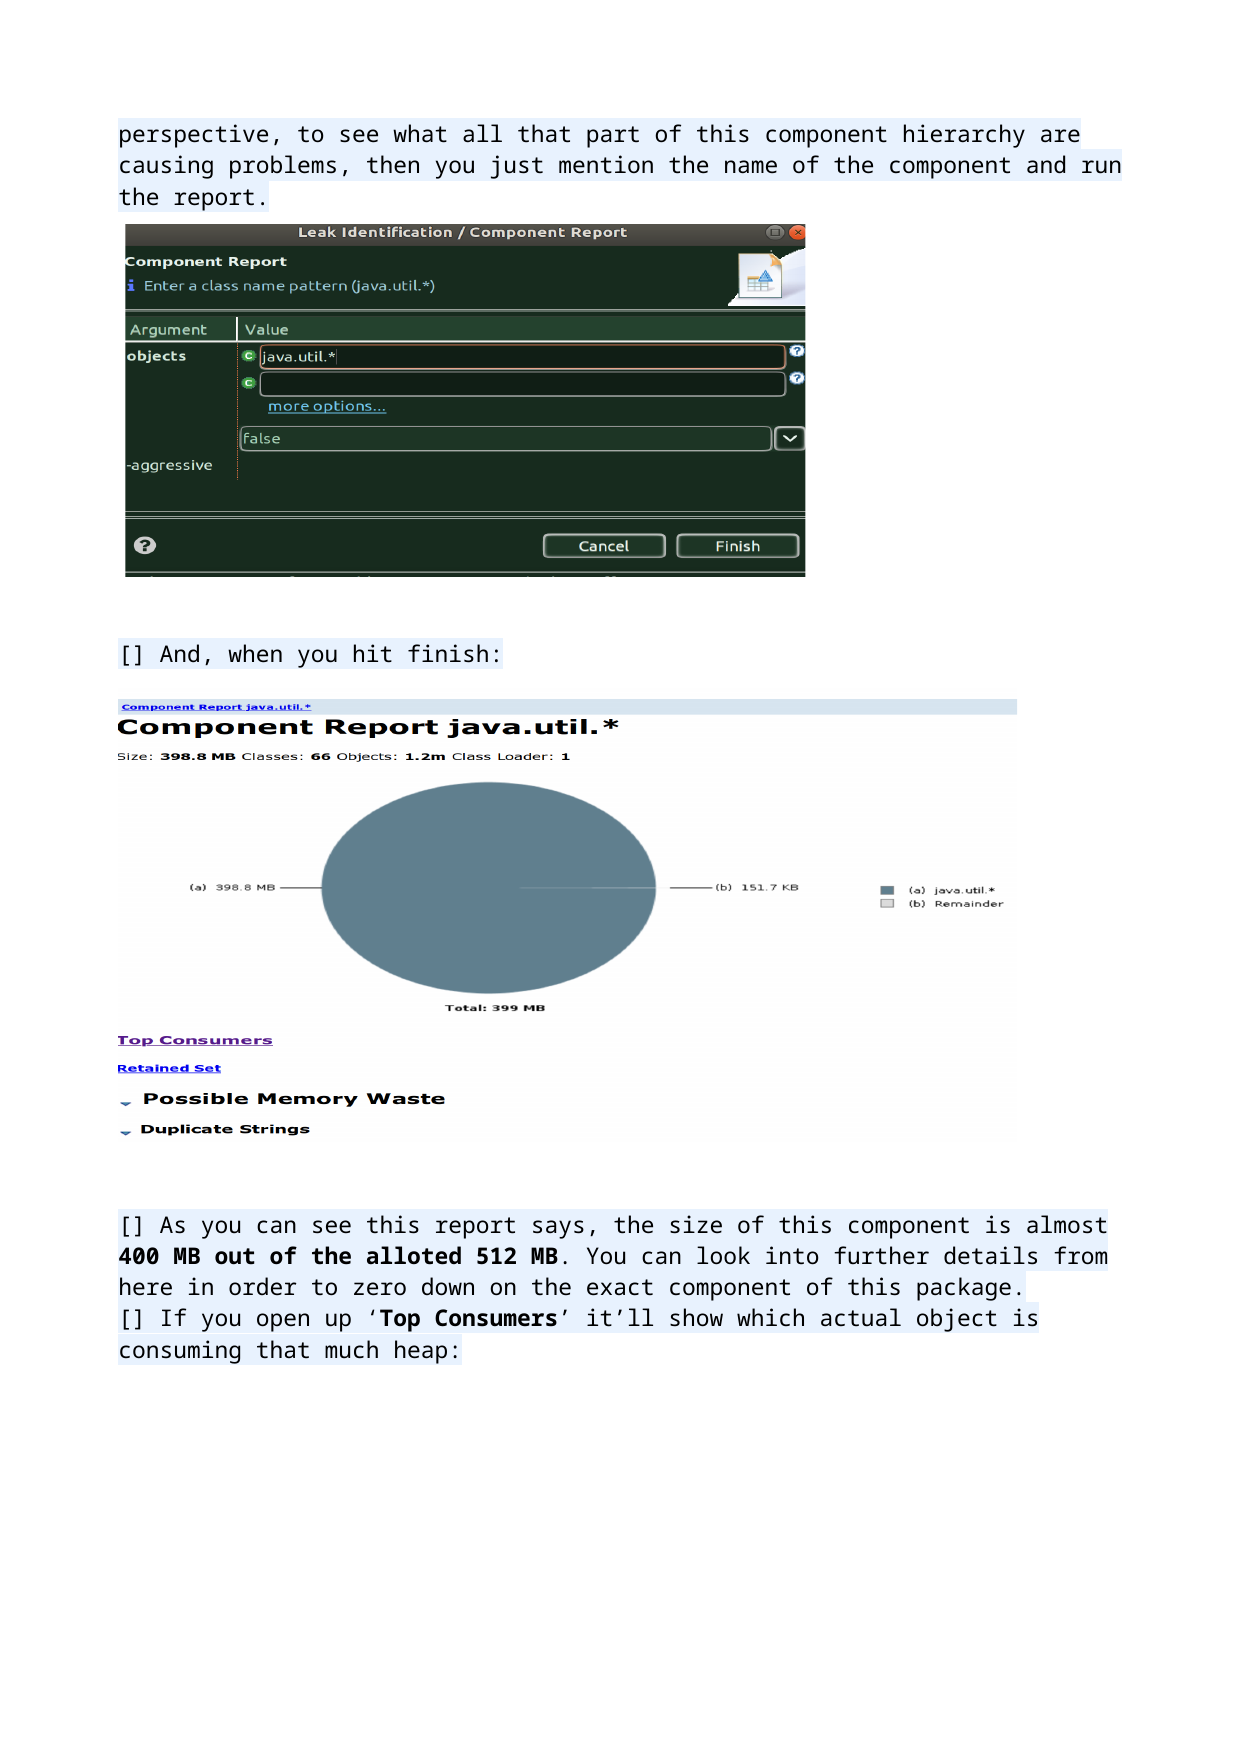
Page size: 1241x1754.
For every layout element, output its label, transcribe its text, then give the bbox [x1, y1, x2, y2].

picture [125, 224, 806, 577]
text [] As you can see this report says, the size of this component is almost 400 MB out of the alloted 512 MB. You can look into further details from here in order to zero down on the exact component of this package. [118, 1208, 1122, 1302]
picture [118, 687, 1018, 1142]
text [] If you open up ‘Top Consumers’ it’ll show which actual object is consuming that much heap: [118, 1302, 1122, 1365]
text perspective, to see what all that part of this component hierarchy are causing problems, then you just mention the name of the component and run the report. [118, 118, 1122, 212]
text [] And, when you hit finish: [118, 638, 1122, 669]
